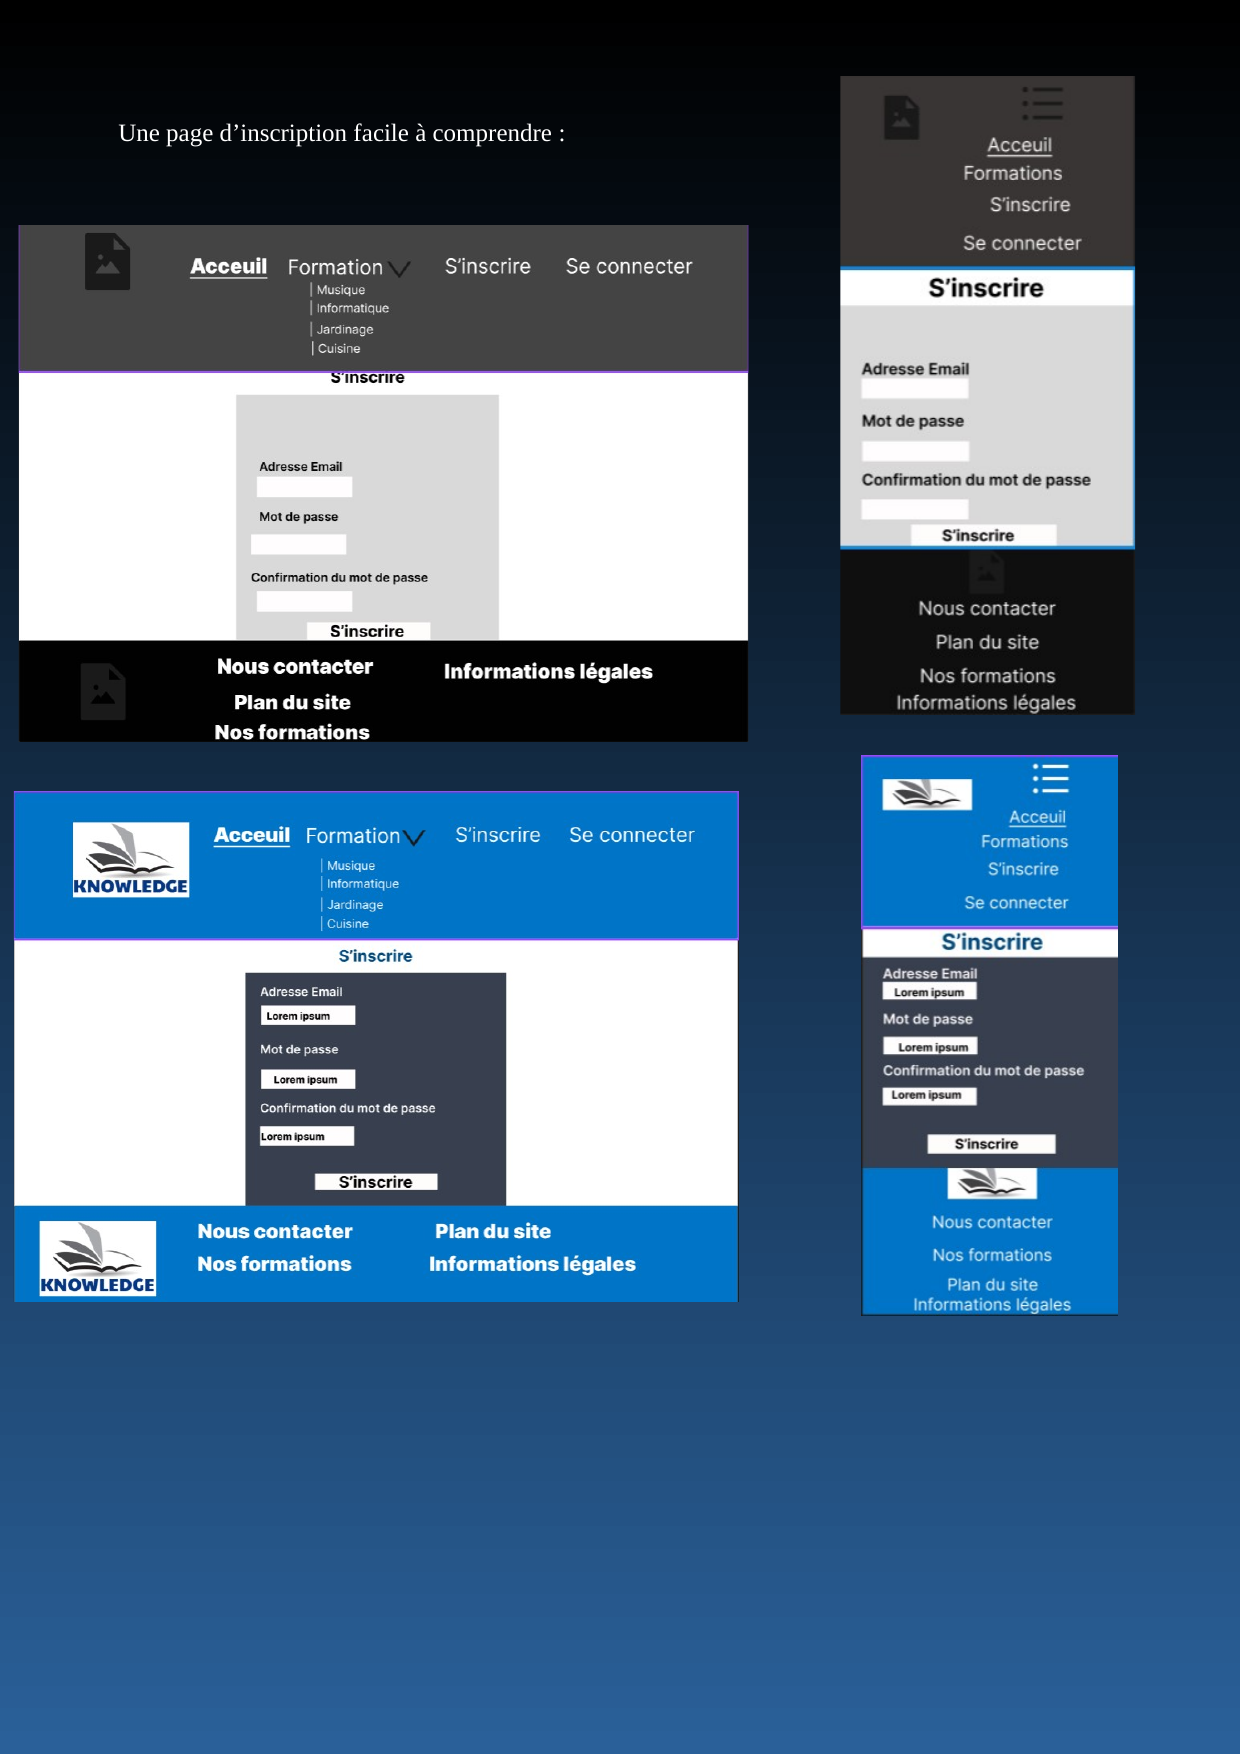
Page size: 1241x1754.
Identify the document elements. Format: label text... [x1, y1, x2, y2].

picture [13, 791, 739, 1302]
text Une page d’inscription facile à comprendre : [118, 118, 840, 147]
picture [840, 76, 1136, 715]
picture [861, 755, 1118, 1316]
picture [18, 225, 749, 742]
